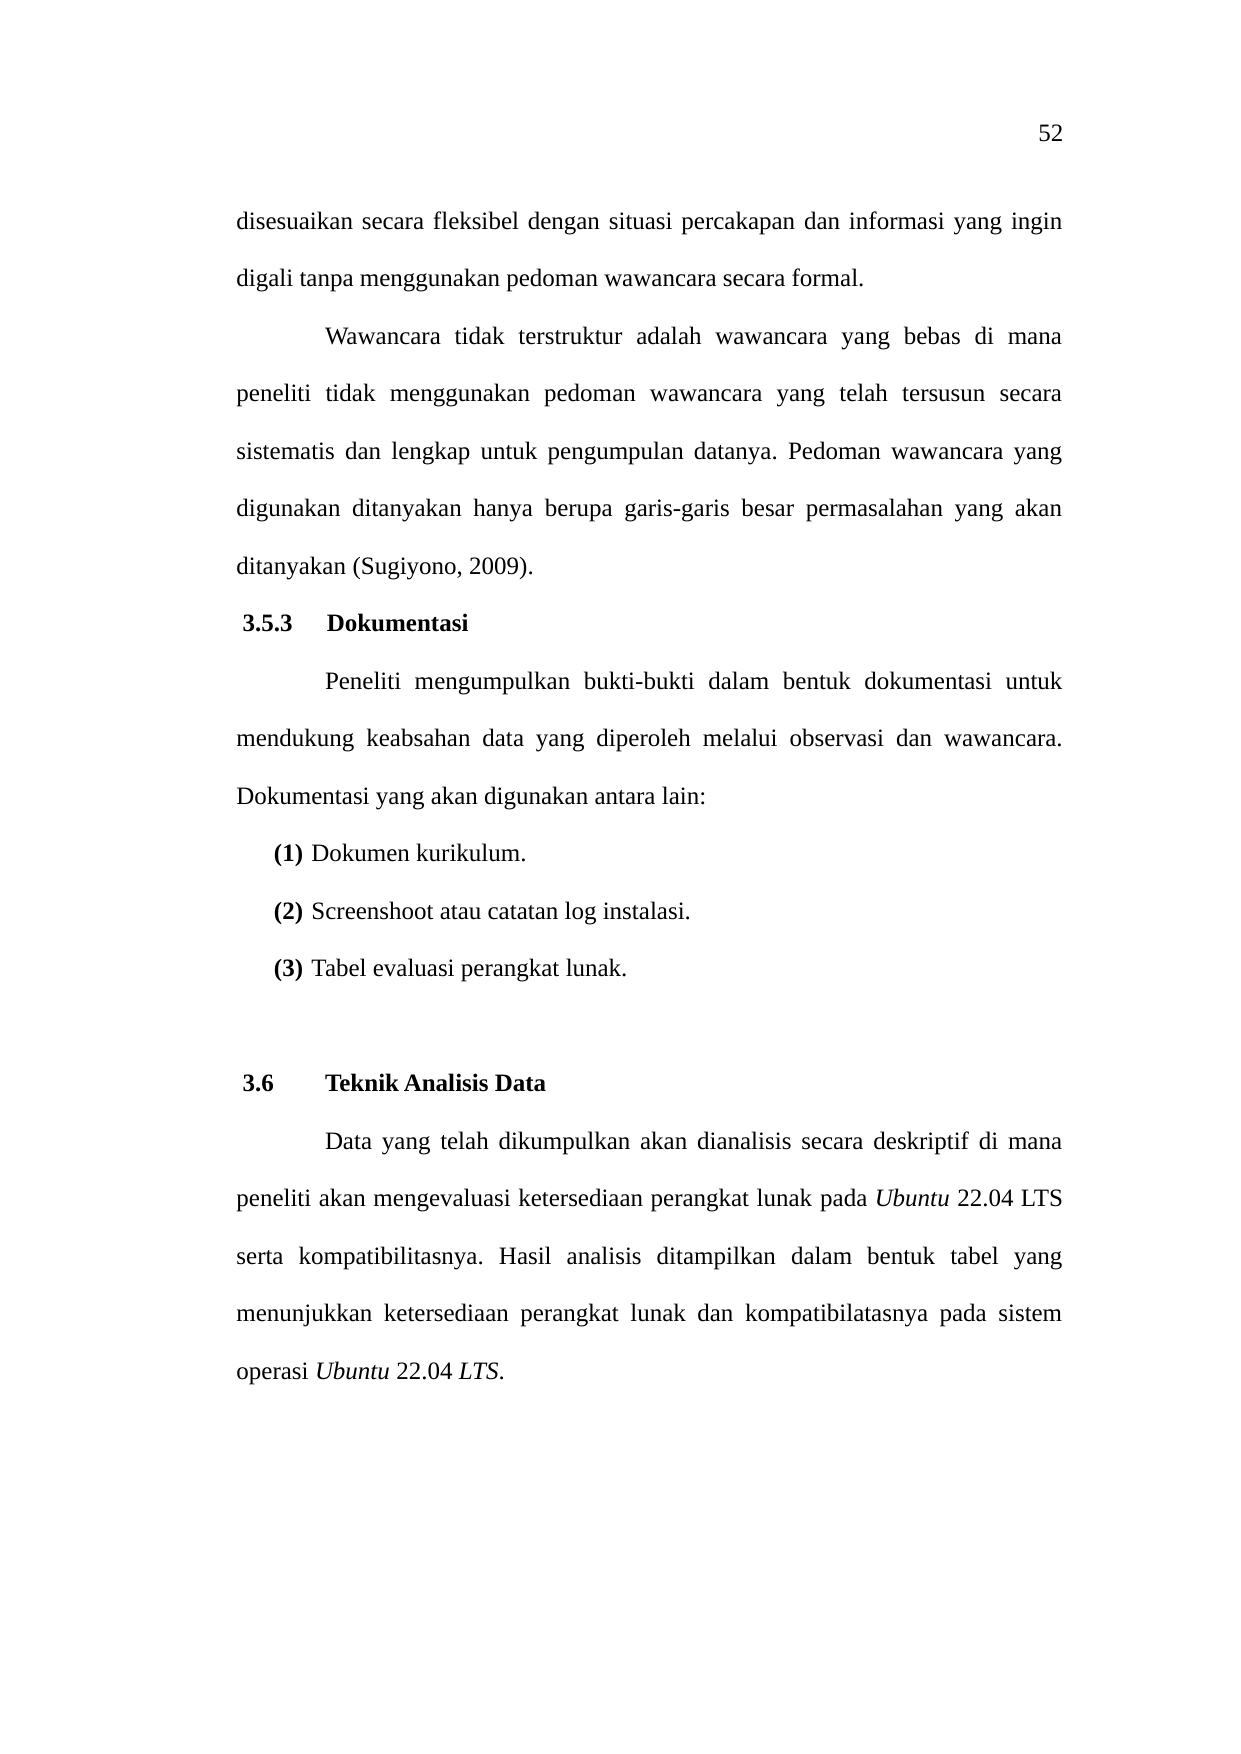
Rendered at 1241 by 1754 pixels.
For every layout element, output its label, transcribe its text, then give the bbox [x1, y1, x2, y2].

text Wawancara tidak terstruktur adalah wawancara yang bebas di mana peneliti tidak menggunakan pedoman wawancara yang telah tersusun secara sistematis dan lengkap untuk pengumpulan datanya. Pedoman wawancara yang digunakan ditanyakan hanya berupa garis-garis besar permasalahan yang akan ditanyakan (Sugiyono, 2009). [236, 321, 1063, 580]
text Peneliti mengumpulkan bukti-bukti dalam bentuk dokumentasi untuk mendukung keabsahan data yang diperoleh melalui observasi dan wawancara. Dokumentasi yang akan digunakan antara lain: [236, 666, 1063, 810]
list Tabel evaluasi perangkat lunak. [274, 953, 1063, 982]
text Data yang telah dikumpulkan akan dianalisis secara deskriptif di mana peneliti akan mengevaluasi ketersediaan perangkat lunak pada Ubuntu 22.04 LTS serta kompatibilitasnya. Hasil analisis ditampilkan dalam bentuk tabel yang menunjukkan ketersediaan perangkat lunak dan kompatibilatasnya pada sistem operasi Ubuntu 22.04 LTS. [236, 1126, 1063, 1385]
subtitle Teknik Analisis Data [236, 1068, 1063, 1097]
list Dokumen kurikulum. [274, 838, 1063, 867]
list Screenshoot atau catatan log instalasi. [274, 896, 1063, 925]
text disesuaikan secara fleksibel dengan situasi percakapan dan informasi yang ingin digali tanpa menggunakan pedoman wawancara secara formal. [236, 206, 1063, 292]
subtitle Dokumentasi [236, 608, 1063, 637]
